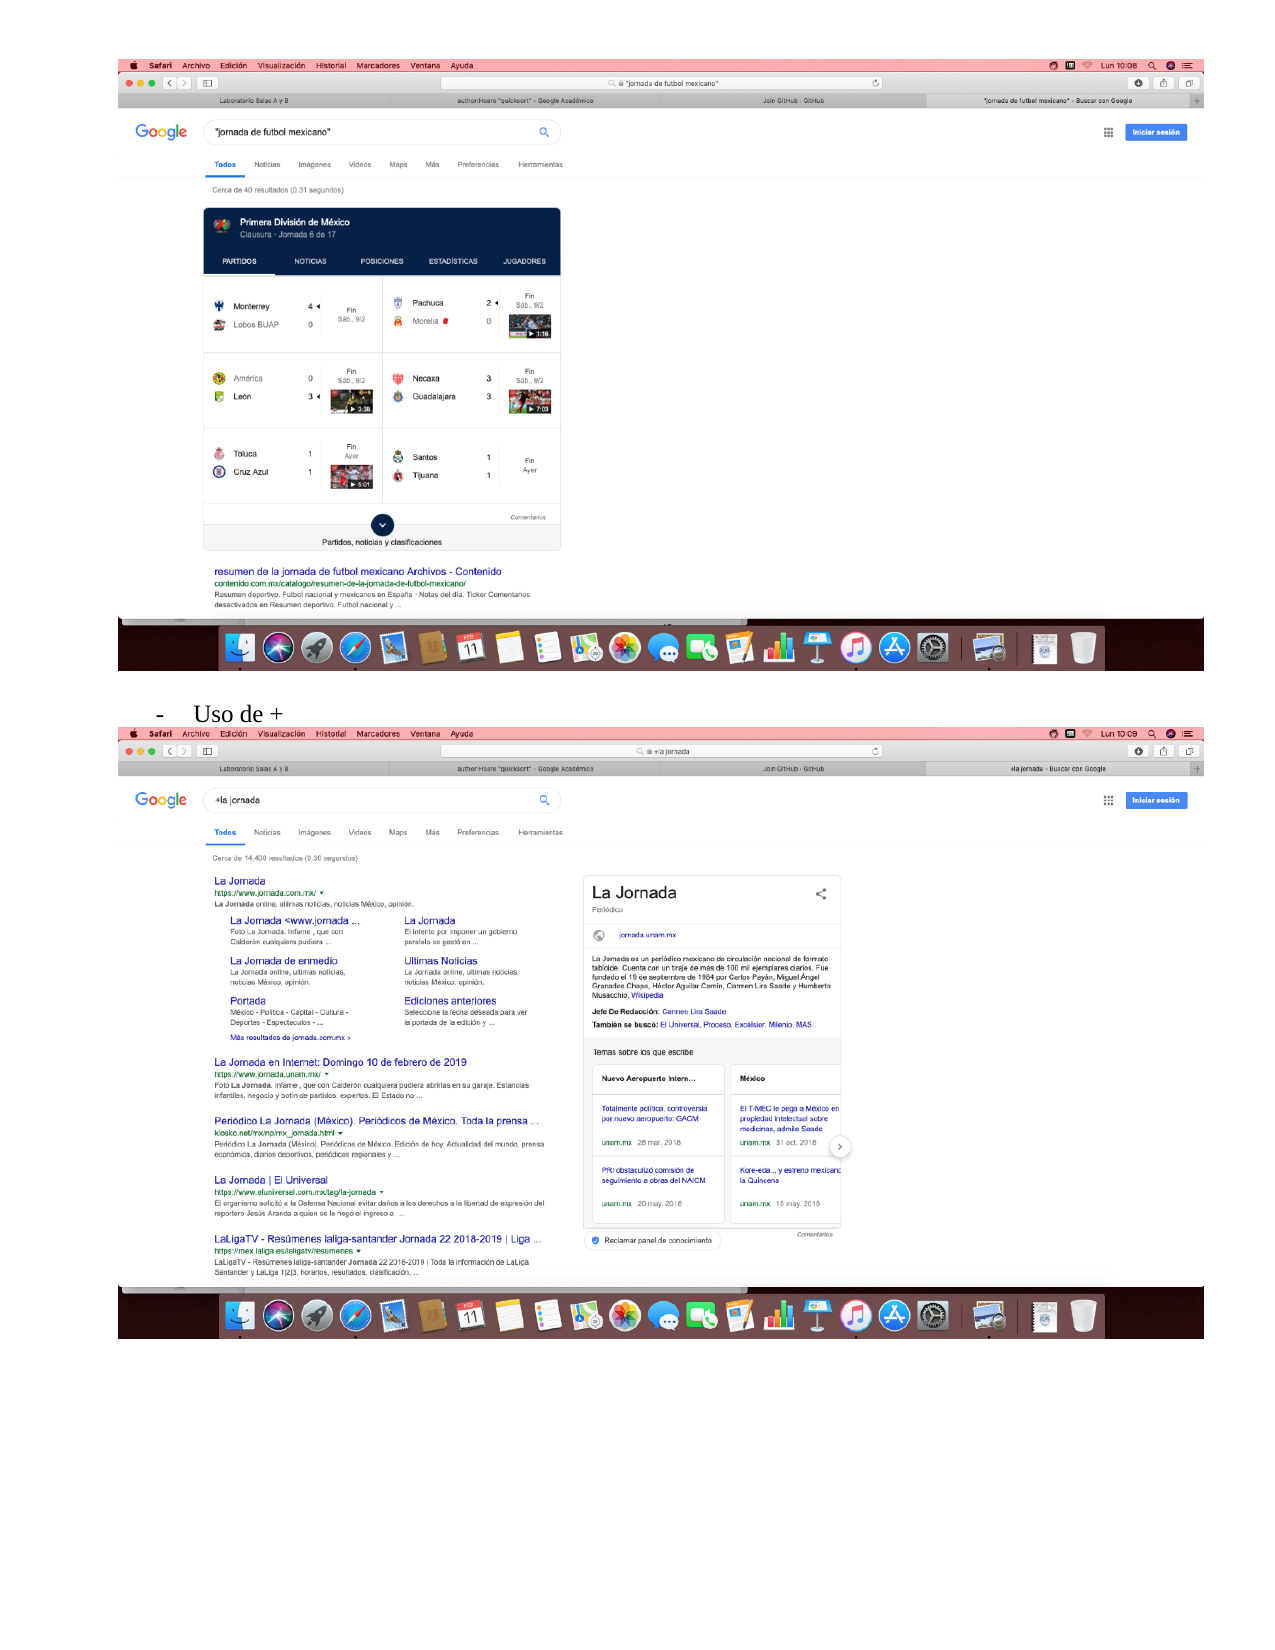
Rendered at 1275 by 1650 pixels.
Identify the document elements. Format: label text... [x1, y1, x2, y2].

list Uso de + [156, 699, 1205, 728]
